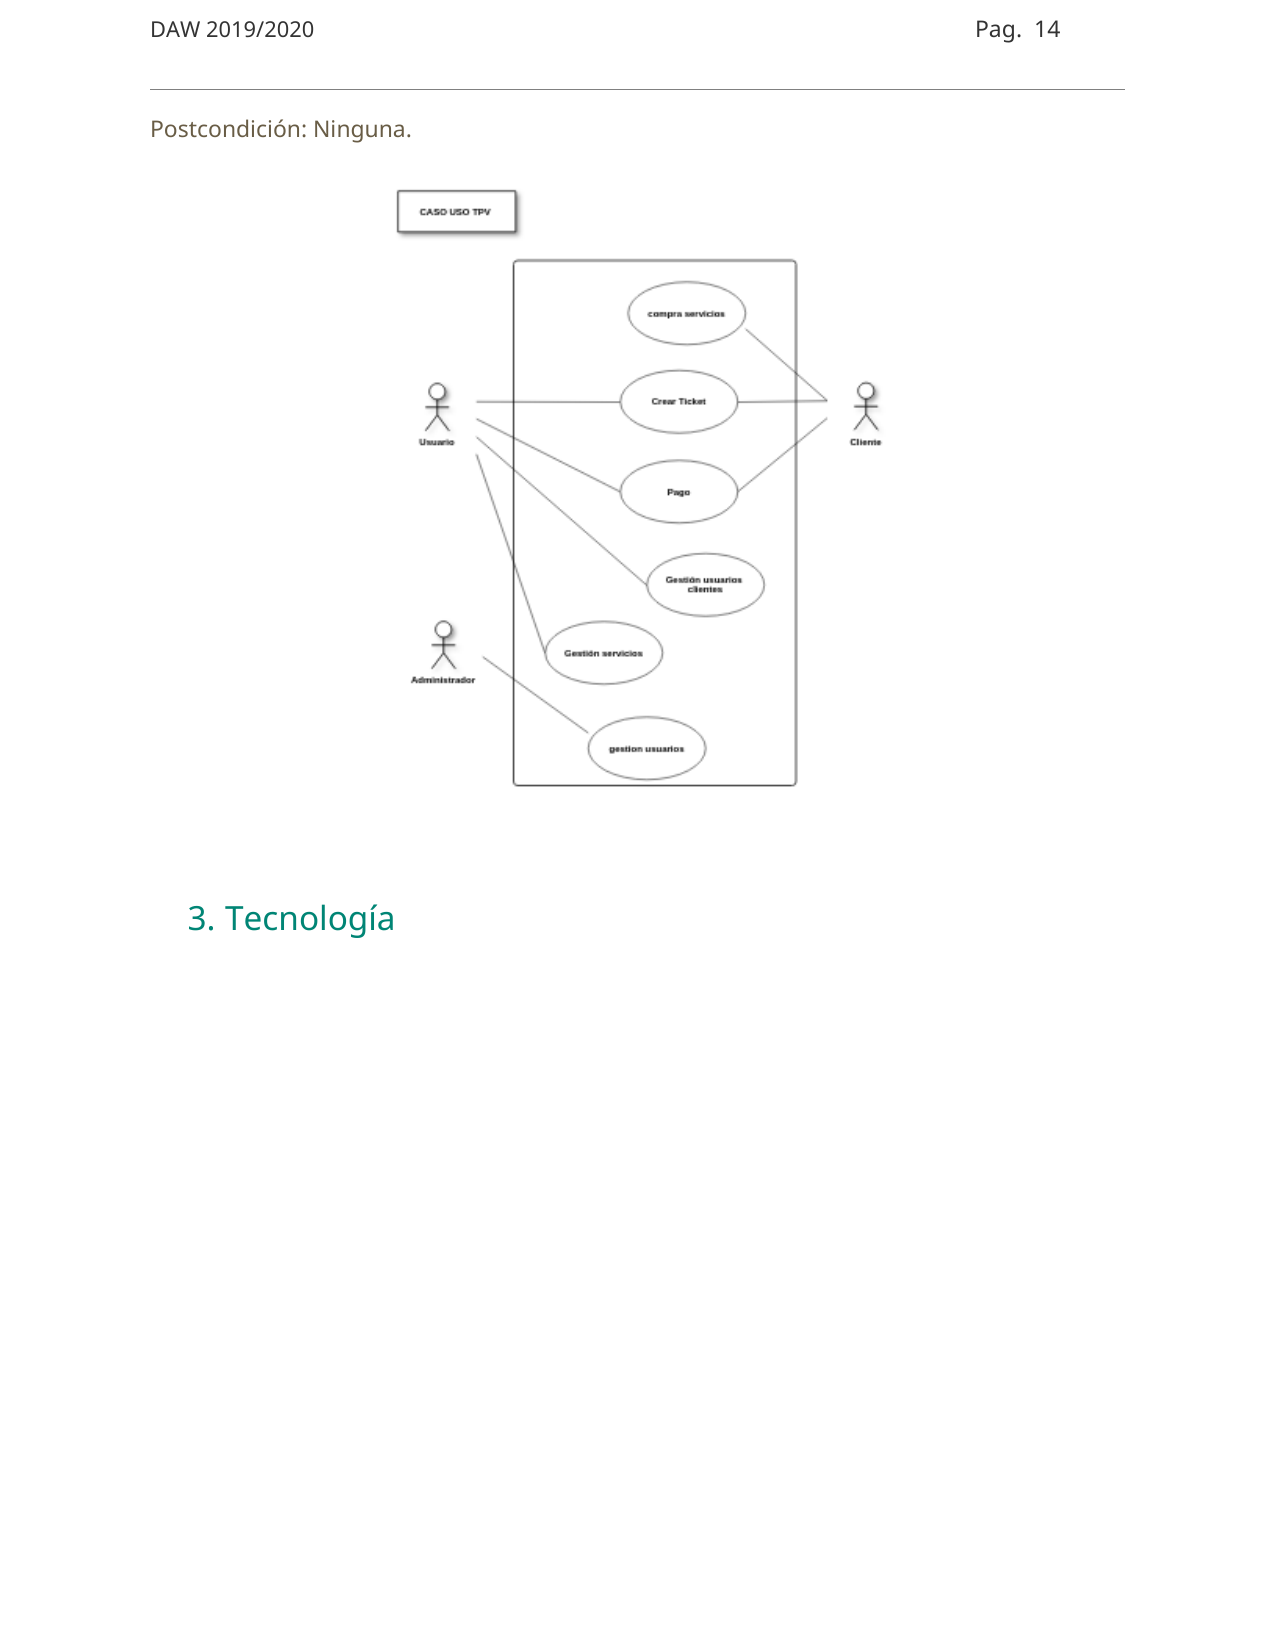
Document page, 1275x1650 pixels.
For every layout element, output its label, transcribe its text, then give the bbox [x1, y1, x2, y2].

picture [366, 170, 909, 832]
text Postcondición: Ninguna. [150, 112, 1125, 144]
list Tecnología [187, 894, 1125, 940]
